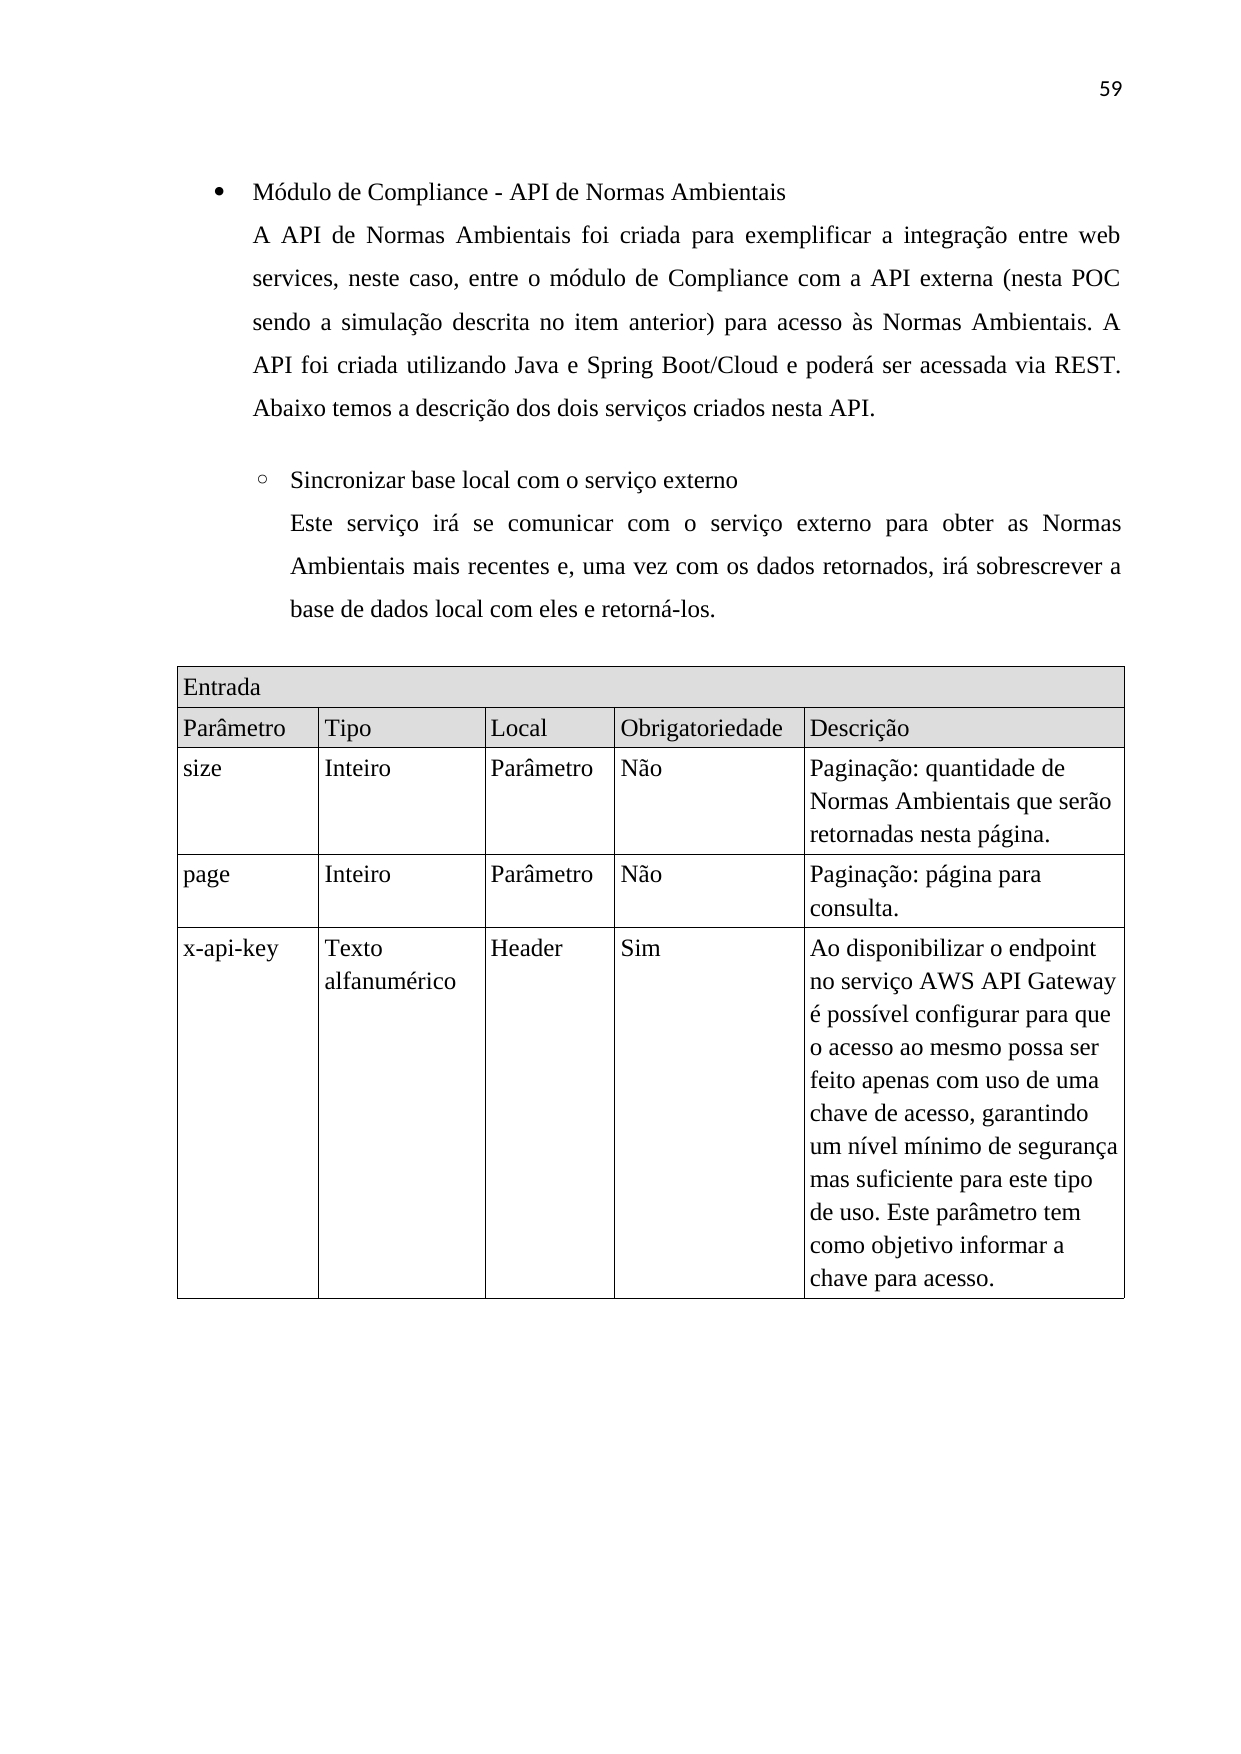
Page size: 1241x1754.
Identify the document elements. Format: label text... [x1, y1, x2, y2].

table_cell Ao disponibilizar o endpoint no serviço AWS API Gateway é possível configurar para que o acesso ao mesmo possa ser feito apenas com uso de uma chave de acesso, garantindo um nível mínimo de segurança mas suficiente para este tipo de uso. Este parâmetro tem como objetivo informar a chave para acesso. [805, 928, 1124, 1298]
table_cell Parâmetro [486, 855, 614, 927]
table_cell Sim [615, 928, 804, 1298]
list Módulo de Compliance - API de Normas Ambientais [215, 177, 1122, 206]
table_cell Inteiro [319, 855, 485, 927]
table_cell Não [615, 748, 804, 854]
table_cell Tipo [319, 708, 485, 747]
table_cell Header [486, 928, 614, 1298]
table_cell Obrigatoriedade [615, 708, 804, 747]
table_cell Local [486, 708, 614, 747]
table_cell page [178, 855, 318, 927]
table_cell Descrição [805, 708, 1124, 747]
table_cell Parâmetro [178, 708, 318, 747]
text Este serviço irá se comunicar com o serviço externo para obter as Normas Ambientais mais recentes e, uma vez com os dados retornados, irá sobrescrever a base de dados local com eles e retorná-los. [290, 508, 1122, 623]
table_header Entrada [178, 667, 1124, 707]
table_cell Texto alfanumérico [319, 928, 485, 1298]
table_cell x-api-key [178, 928, 318, 1298]
table_cell Paginação: página para consulta. [805, 855, 1124, 927]
table_cell Parâmetro [486, 748, 614, 854]
table_cell Paginação: quantidade de Normas Ambientais que serão retornadas nesta página. [805, 748, 1124, 854]
table_cell Inteiro [319, 748, 485, 854]
list Sincronizar base local com o serviço externo [252, 465, 1122, 494]
text A API de Normas Ambientais foi criada para exemplificar a integração entre web services, neste caso, entre o módulo de Compliance com a API externa (nesta POC sendo a simulação descrita no item anterior) para acesso às Normas Ambientais. A API foi criada utilizando Java e Spring Boot/Cloud e poderá ser acessada via REST. Abaixo temos a descrição dos dois serviços criados nesta API. [252, 220, 1122, 422]
table_cell Não [615, 855, 804, 927]
table_cell size [178, 748, 318, 854]
